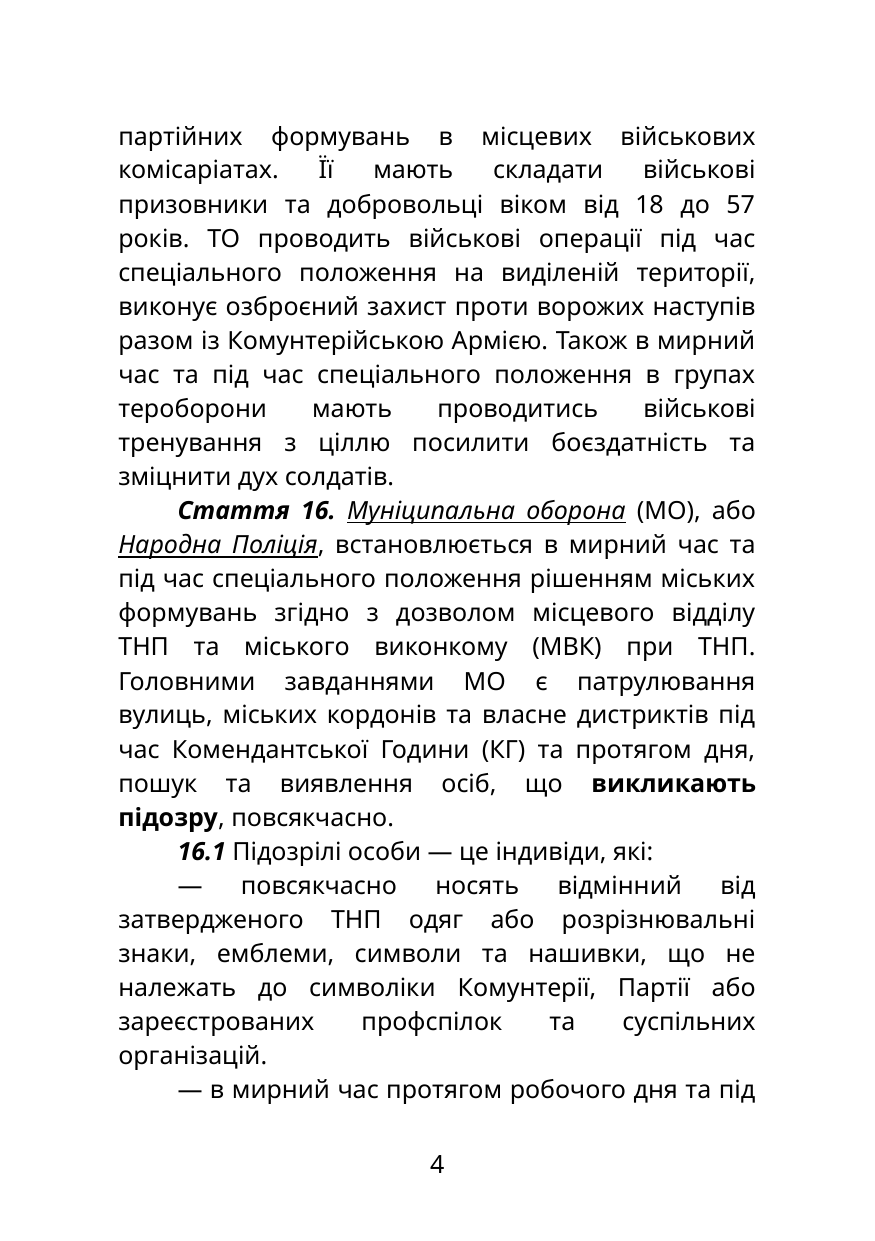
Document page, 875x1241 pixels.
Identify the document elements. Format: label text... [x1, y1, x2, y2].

text Стаття 16. Муніципальна оборона (МО), або Народна Поліція, встановлюється в мирний час та під час спеціального положення рішенням міських формувань згідно з дозволом місцевого відділу ТНП та міського виконкому (МВК) при ТНП. Головними завданнями МО є патрулювання вулиць, міських кордонів та власне дистриктів під час Комендантської Години (КГ) та протягом дня, пошук та виявлення осіб, що викликають підозру, повсякчасно. [118, 493, 756, 833]
text — повсякчасно носять відмінний від затвердженого ТНП одяг або розрізнювальні знаки, емблеми, символи та нашивки, що не належать до символіки Комунтерії, Партії або зареєстрованих профспілок та суспільних організацій. [118, 867, 756, 1072]
text 16.1 Підозрілі особи — це індивіди, які: [118, 833, 756, 867]
text партійних формувань в місцевих військових комісаріатах. Її мають складати військові призовники та добровольці віком від 18 до 57 років. ТО проводить військові операції під час спеціального положення на виділеній території, виконує озброєний захист проти ворожих наступів разом із Комунтерійською Армією. Також в мирний час та під час спеціального положення в групах тероборони мають проводитись військові тренування з ціллю посилити боєздатність та зміцнити дух солдатів. [118, 118, 756, 493]
text — в мирний час протягом робочого дня та під [118, 1072, 756, 1106]
